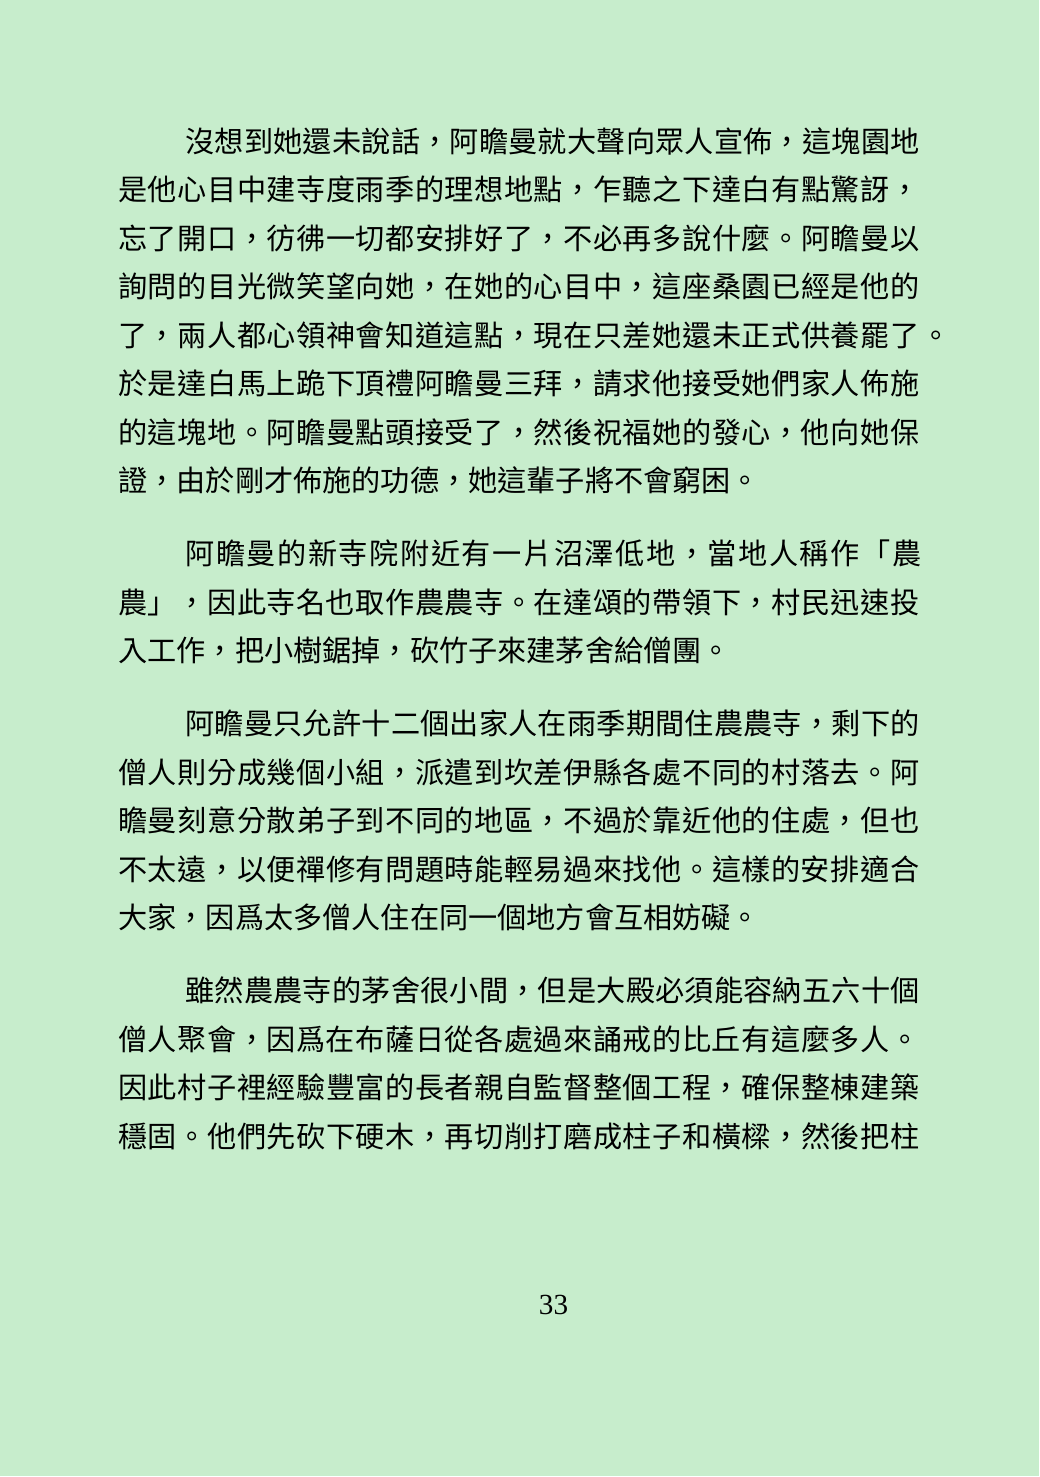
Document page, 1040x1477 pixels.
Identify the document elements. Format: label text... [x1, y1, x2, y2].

text 阿瞻曼的新寺院附近有一片沼澤低地，當地人稱作「農農」，因此寺名也取作農農寺。在達頌的帶領下，村民迅速投入工作，把小樹鋸掉，砍竹子來建茅舍給僧團。 [118, 531, 921, 670]
text 阿瞻曼只允許十二個出家人在雨季期間住農農寺，剩下的僧人則分成幾個小組，派遣到坎差伊縣各處不同的村落去。阿瞻曼刻意分散弟子到不同的地區，不過於靠近他的住處，但也不太遠，以便禪修有問題時能輕易過來找他。這樣的安排適合大家，因爲太多僧人住在同一個地方會互相妨礙。 [118, 701, 921, 937]
text 沒想到她還未說話，阿瞻曼就大聲向眾人宣佈，這塊園地是他心目中建寺度雨季的理想地點，乍聽之下達白有點驚訝，忘了開口，彷彿一切都安排好了，不必再多說什麼。阿瞻曼以詢問的目光微笑望向她，在她的心目中，這座桑園已經是他的了，兩人都心領神會知道這點，現在只差她還未正式供養罷了。於是達白馬上跪下頂禮阿瞻曼三拜，請求他接受她們家人佈施的這塊地。阿瞻曼點頭接受了，然後祝福她的發心，他向她保證，由於剛才佈施的功德，她這輩子將不會窮困。 [118, 118, 921, 500]
text 雖然農農寺的茅舍很小間，但是大殿必須能容納五六十個僧人聚會，因爲在布薩日從各處過來誦戒的比丘有這麼多人。因此村子裡經驗豐富的長者親自監督整個工程，確保整棟建築穩固。他們先砍下硬木，再切削打磨成柱子和橫樑，然後把柱 [118, 968, 921, 1156]
